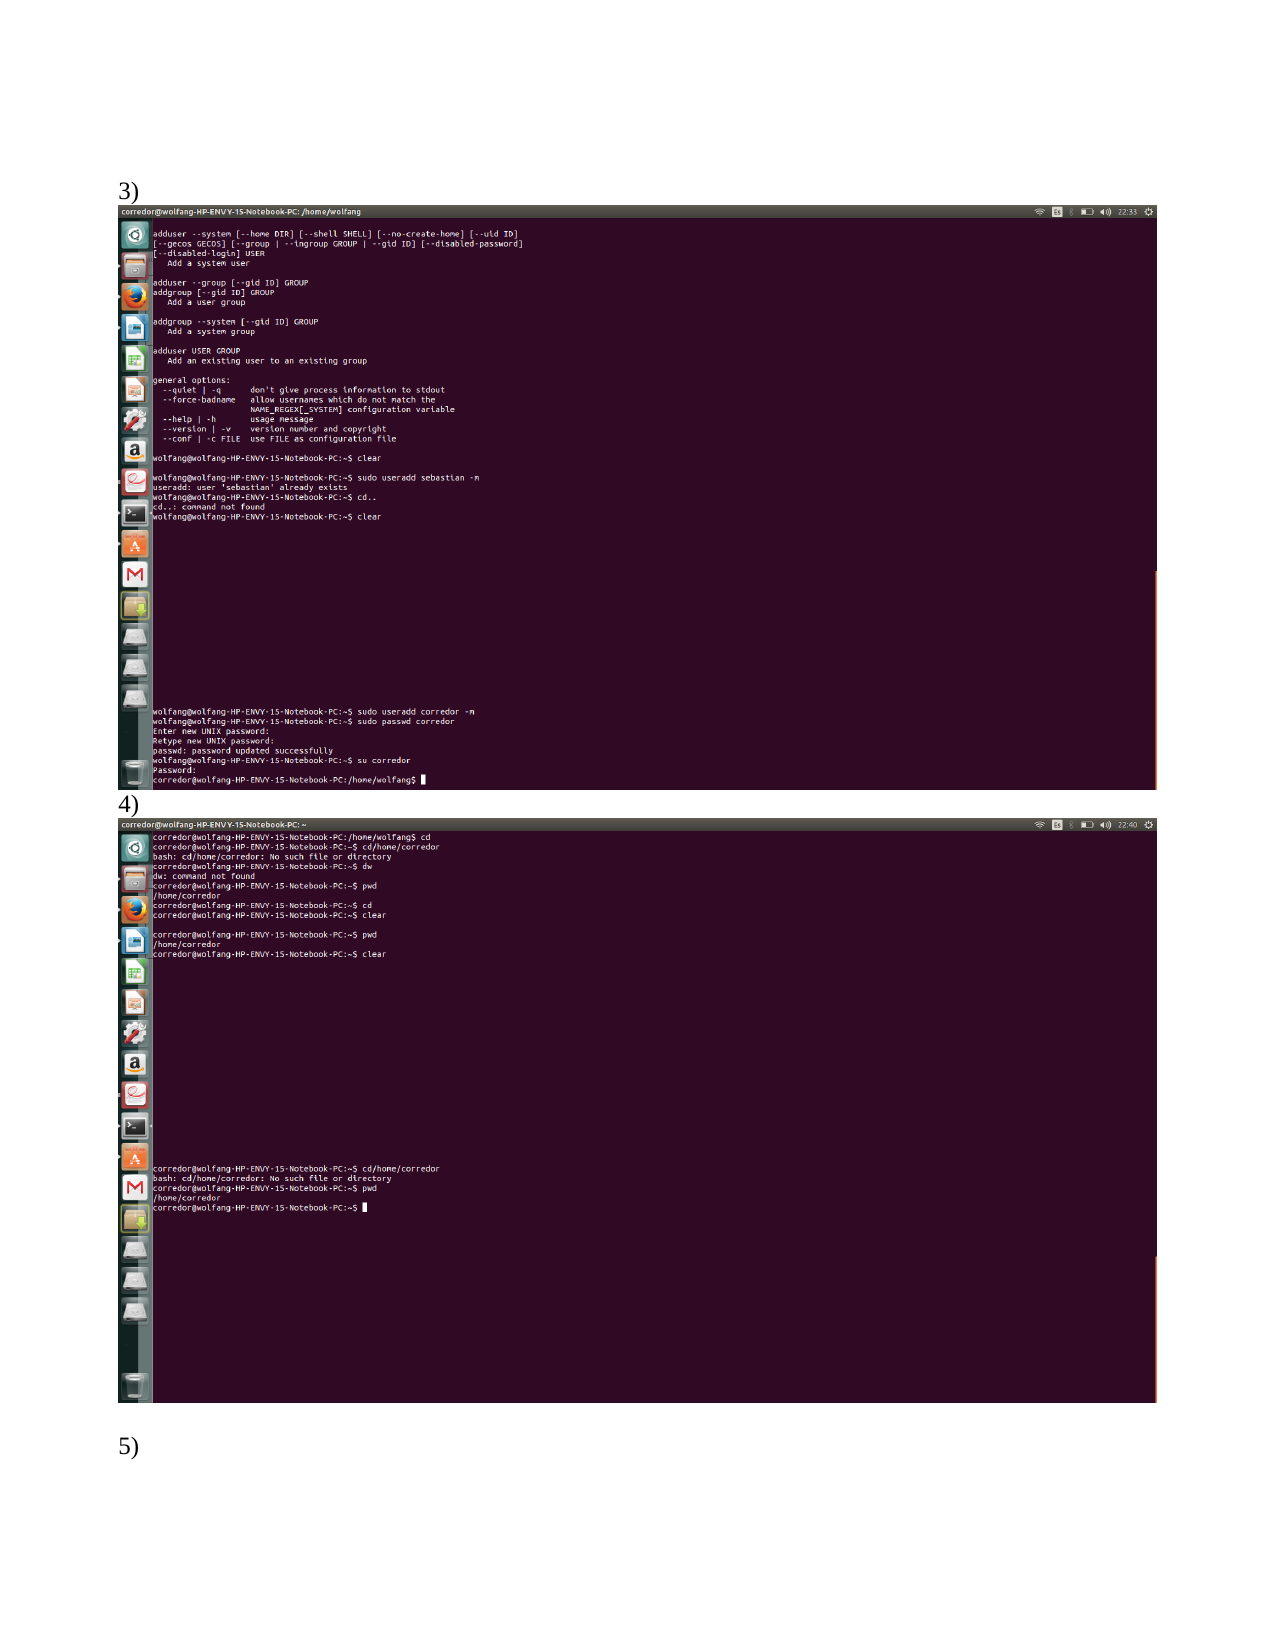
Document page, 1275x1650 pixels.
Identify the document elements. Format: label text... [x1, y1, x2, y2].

text 5) [118, 1431, 1157, 1460]
text 3) [118, 176, 1157, 205]
picture [118, 818, 1157, 1403]
picture [118, 205, 1157, 790]
text 4) [118, 790, 1157, 818]
